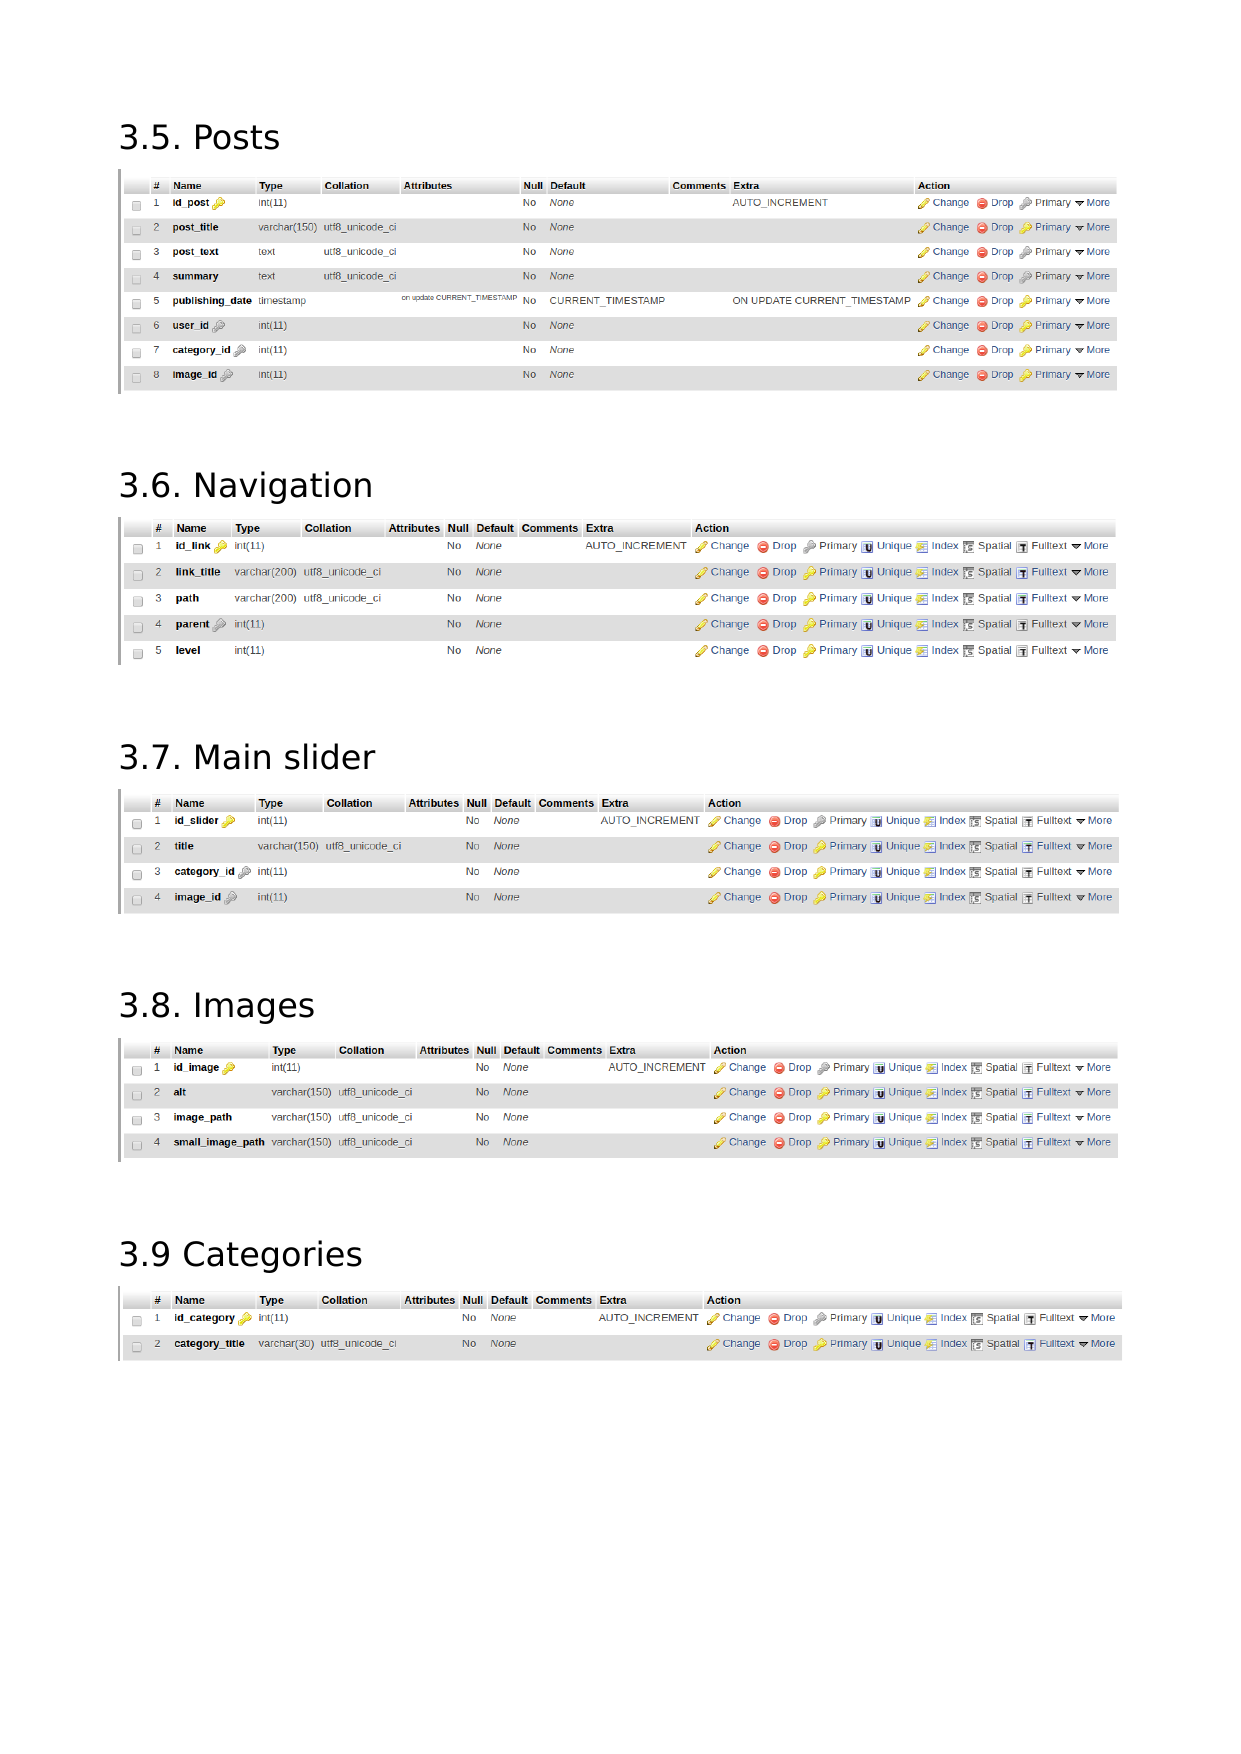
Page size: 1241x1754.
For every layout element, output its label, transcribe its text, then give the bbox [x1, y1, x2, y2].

picture [118, 169, 1123, 394]
subtitle 3.8. Images [118, 987, 1122, 1026]
picture [118, 789, 1123, 914]
picture [118, 517, 1123, 665]
subtitle 3.6. Navigation [118, 466, 1122, 505]
subtitle 3.5. Posts [118, 118, 1122, 157]
subtitle 3.7. Main slider [118, 738, 1122, 777]
subtitle 3.9 Categories [118, 1235, 1122, 1274]
picture [118, 1038, 1123, 1162]
picture [118, 1286, 1123, 1361]
